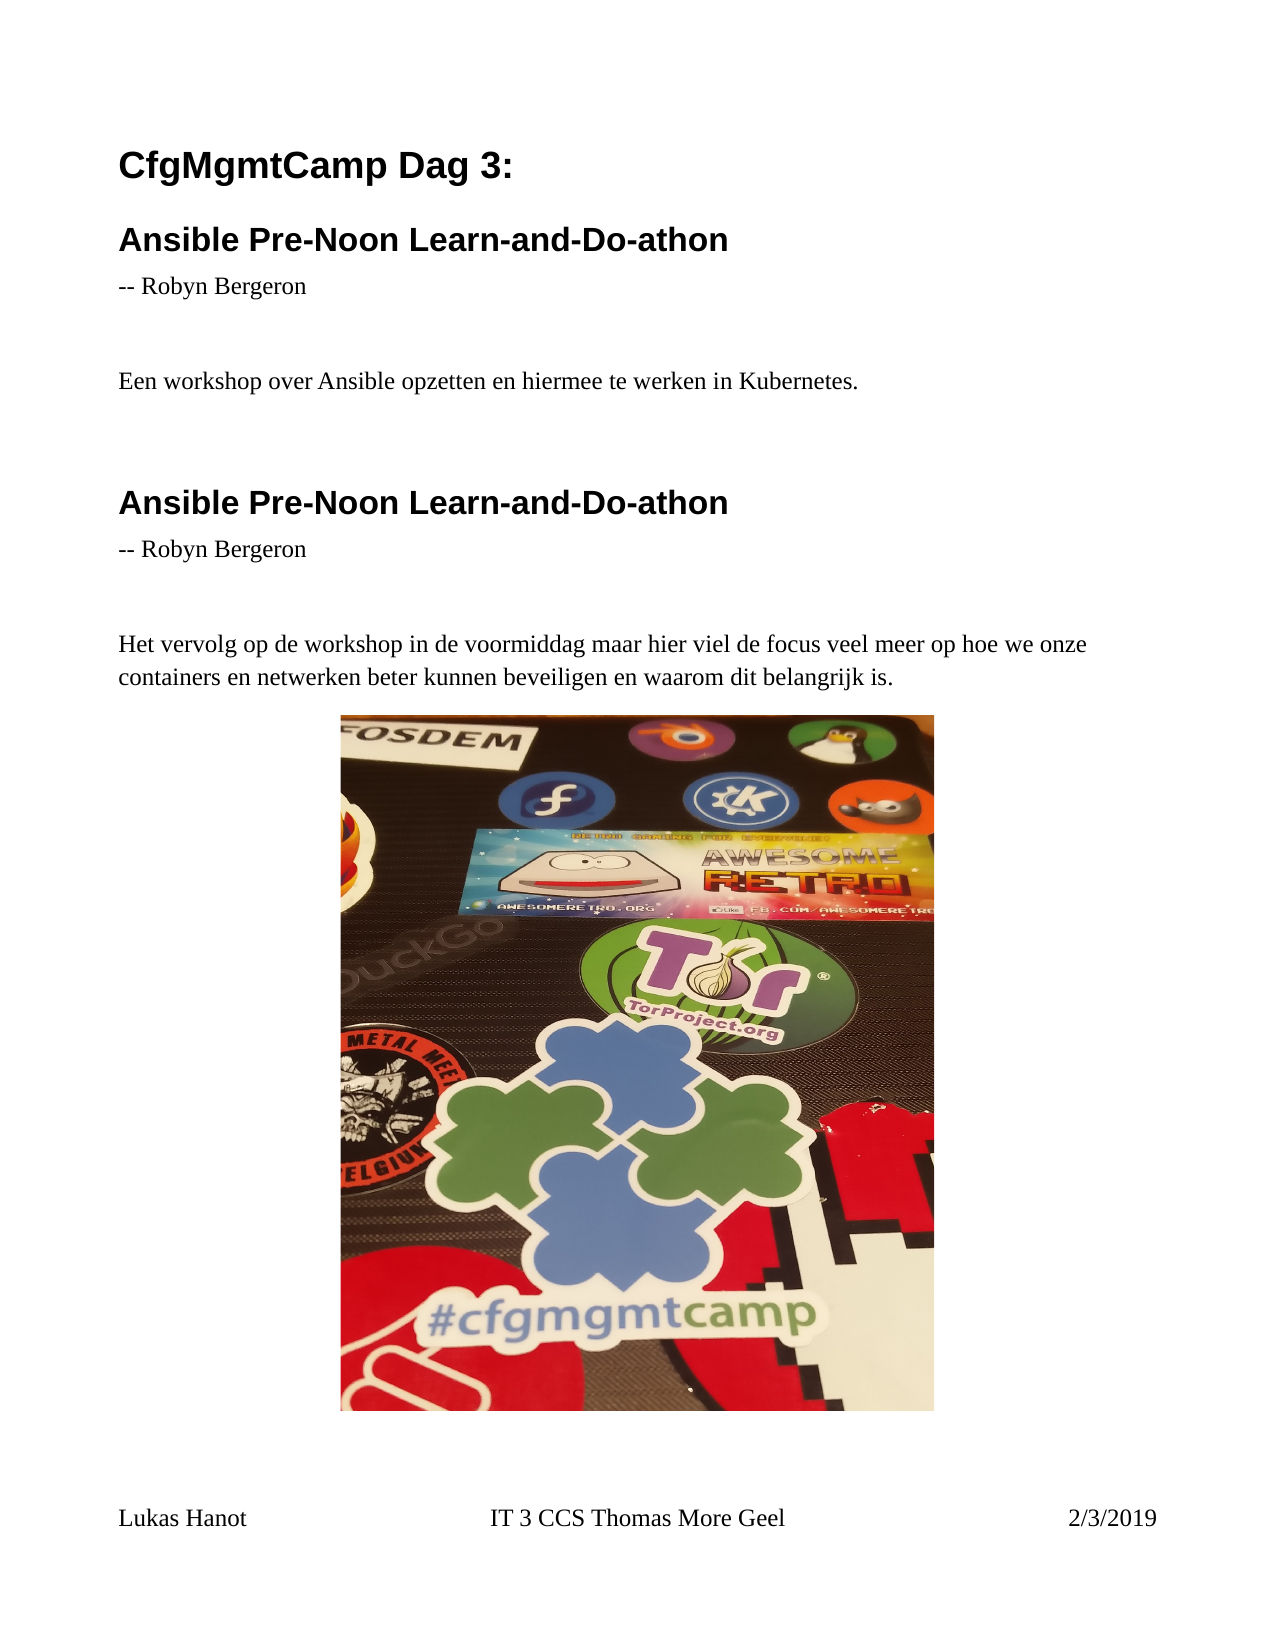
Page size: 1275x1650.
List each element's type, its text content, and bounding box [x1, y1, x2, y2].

picture [340, 715, 935, 1066]
subtitle Ansible Pre-Noon Learn-and-Do-athon [118, 220, 1157, 259]
subtitle Ansible Pre-Noon Learn-and-Do-athon [118, 482, 1157, 521]
subtitle CfgMgmtCamp Dag 3: [118, 143, 1157, 187]
text -- Robyn Bergeron [118, 271, 1157, 300]
text Het vervolg op de workshop in de voormiddag maar hier viel de focus veel meer op hoe we onze containers en netwerken beter kunnen beveiligen en waarom dit belangrijk is. [118, 629, 1157, 691]
text -- Robyn Bergeron [118, 534, 1157, 562]
text Een workshop over Ansible opzetten en hiermee te werken in Kubernetes. [118, 366, 1157, 395]
